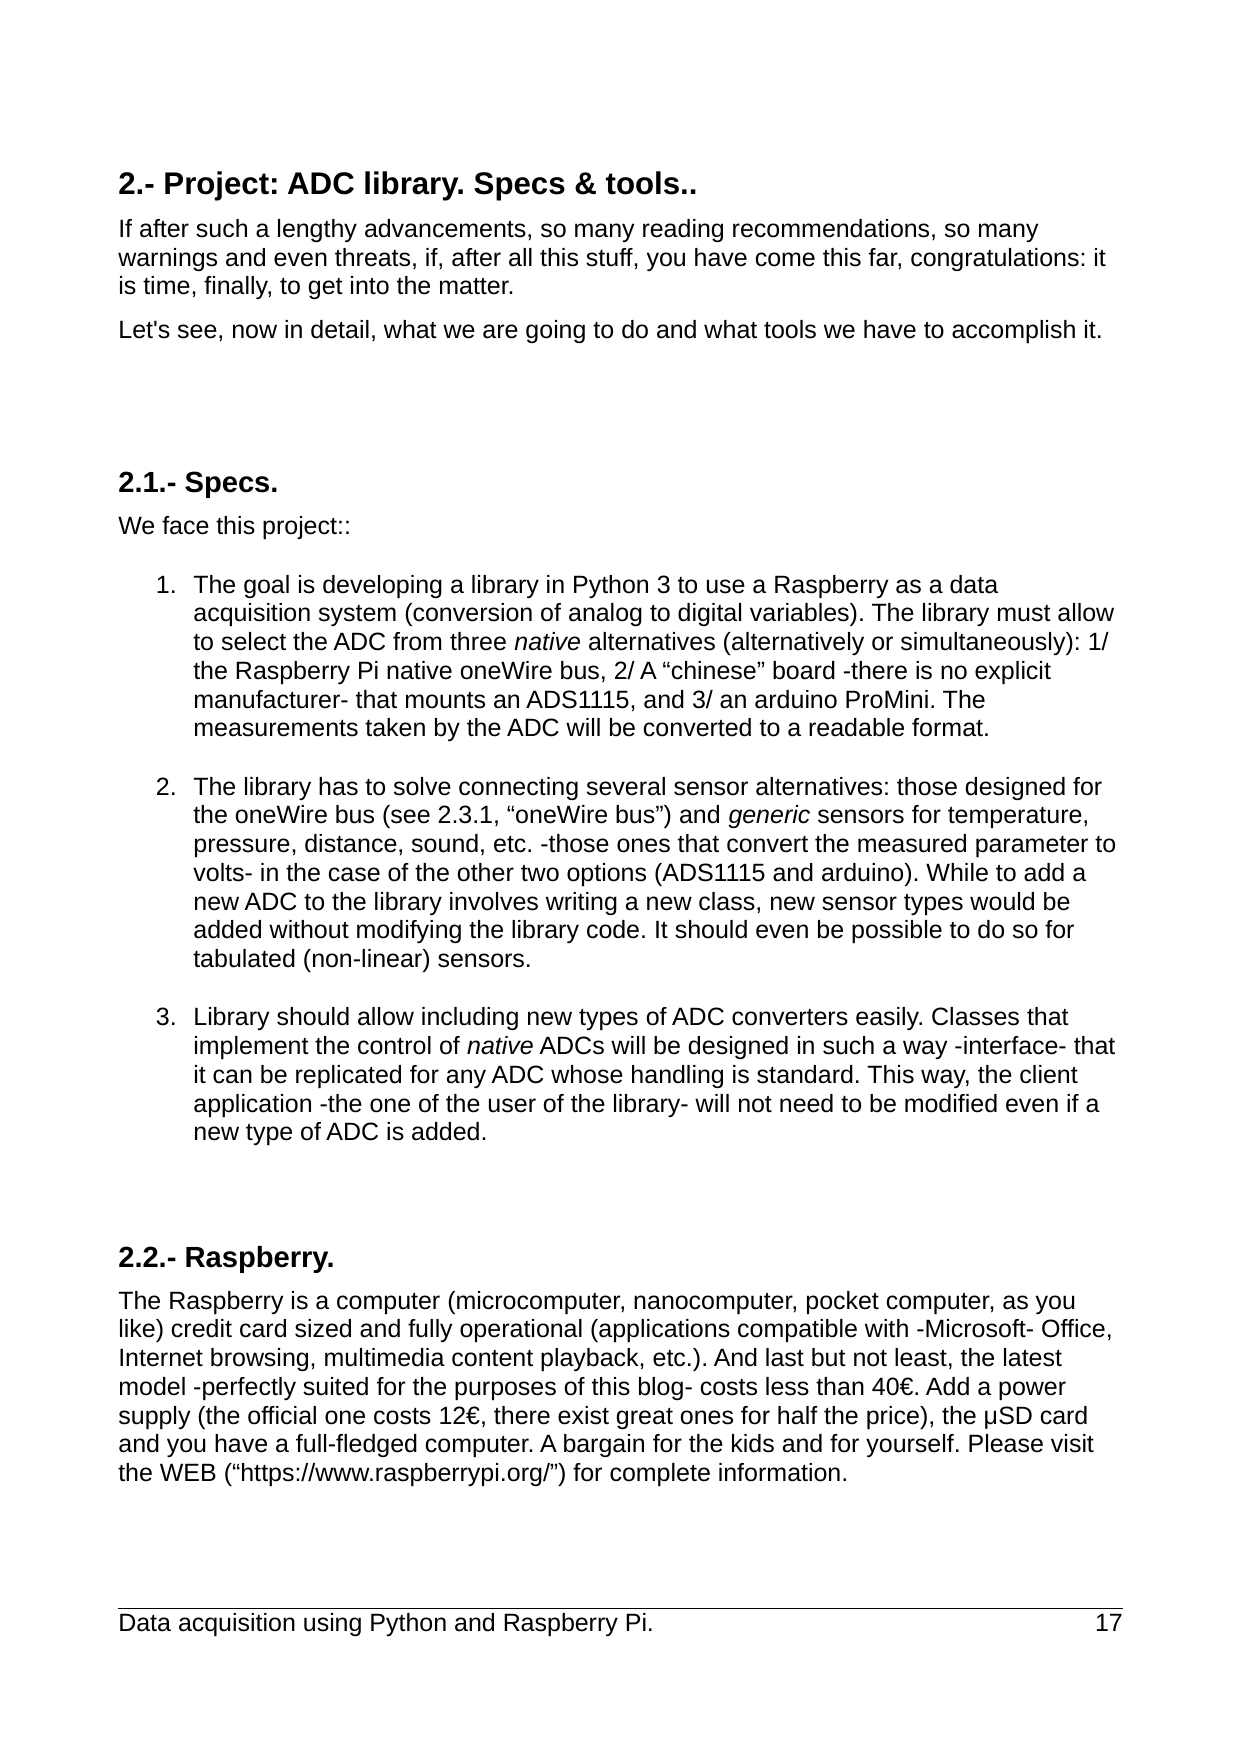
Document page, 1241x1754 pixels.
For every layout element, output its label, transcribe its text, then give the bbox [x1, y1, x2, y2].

list Library should allow including new types of ADC converters easily. Classes that implement the control of native ADCs will be designed in such a way -interface- that it can be replicated for any ADC whose handling is standard. This way, the client application -the one of the user of the library- will not need to be modified even if a new type of ADC is added. [156, 1002, 1122, 1146]
text If after such a lengthy advancements, so many reading recommendations, so many warnings and even threats, if, after all this stuff, you have come this far, congratulations: it is time, finally, to get into the matter. [118, 214, 1122, 300]
list The goal is developing a library in Python 3 to use a Raspberry as a data acquisition system (conversion of analog to digital variables). The library must allow to select the ADC from three native alternatives (alternatively or simultaneously): 1/ the Raspberry Pi native oneWire bus, 2/ A “chinese” board -there is no explicit manufacturer- that mounts an ADS1115, and 3/ an arduino ProMini. The measurements taken by the ADC will be converted to a readable format. [156, 569, 1122, 742]
text Let's see, now in detail, what we are going to do and what tools we have to accomplish it. [118, 314, 1122, 343]
text The Raspberry is a computer (microcomputer, nanocomputer, pocket computer, as you like) credit card sized and fully operational (applications compatible with -Microsoft- Office, Internet browsing, multimedia content playback, etc.). And last but not least, the latest model -perfectly suited for the purposes of this blog- costs less than 40€. Add a power supply (the official one costs 12€, there exist great ones for half the price), the μSD card and you have a full-fledged computer. A bargain for the kids and for yourself. Please visit the WEB (“https://www.raspberrypi.org/”) for complete information. [118, 1286, 1122, 1487]
subtitle 2.- Project: ADC library. Specs & tools.. [118, 165, 1122, 201]
list The library has to solve connecting several sensor alternatives: those designed for the oneWire bus (see 2.3.1, “oneWire bus”) and generic sensors for temperature, pressure, distance, sound, etc. -those ones that convert the measured parameter to volts- in the case of the other two options (ADS1115 and arduino). While to add a new ADC to the library involves writing a new class, new sensor types would be added without modifying the library code. It should even be possible to do so for tabulated (non-linear) sensors. [156, 772, 1122, 973]
subtitle 2.2.- Raspberry. [118, 1240, 1122, 1273]
subtitle 2.1.- Specs. [118, 465, 1122, 499]
text We face this project:: [118, 511, 1122, 540]
